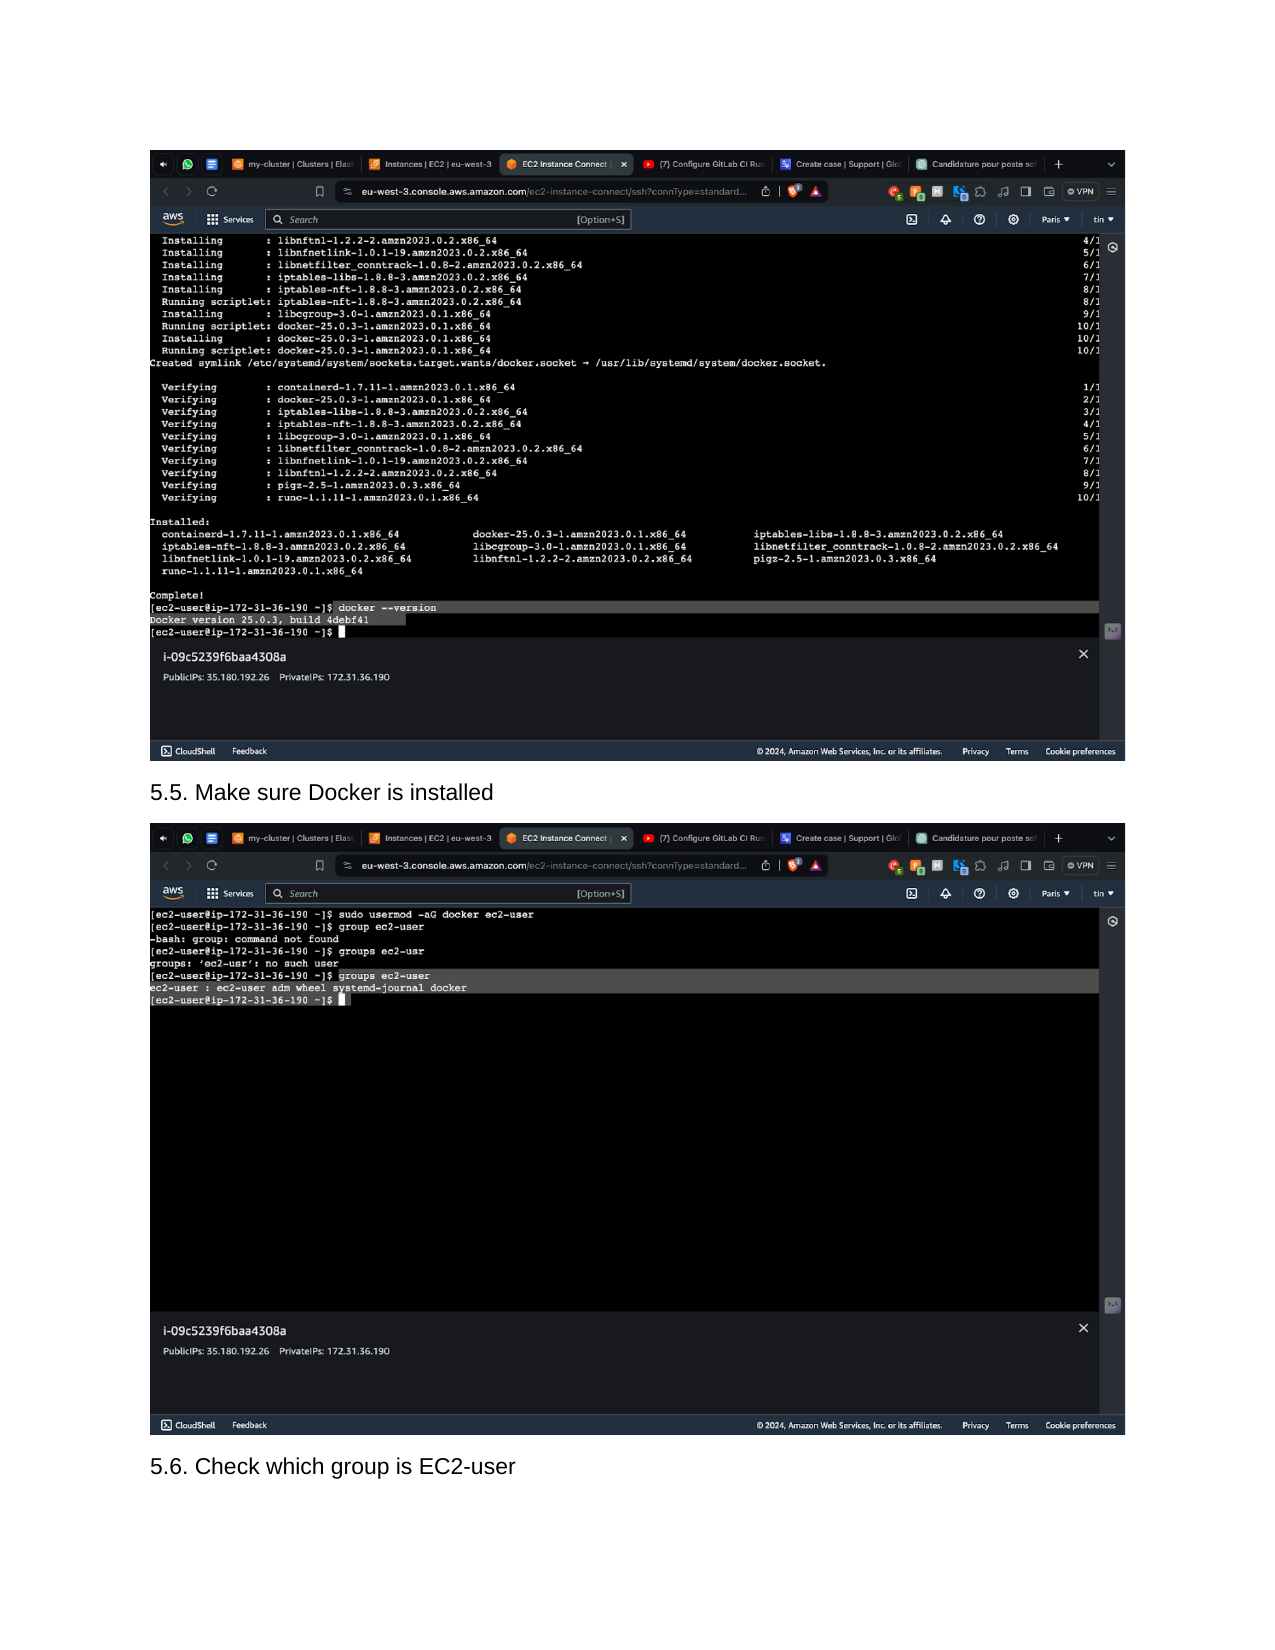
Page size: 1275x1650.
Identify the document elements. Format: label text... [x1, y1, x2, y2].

text 5.6. Check which group is EC2-user [150, 1453, 1125, 1479]
text 5.5. Make sure Docker is installed [150, 779, 1125, 806]
